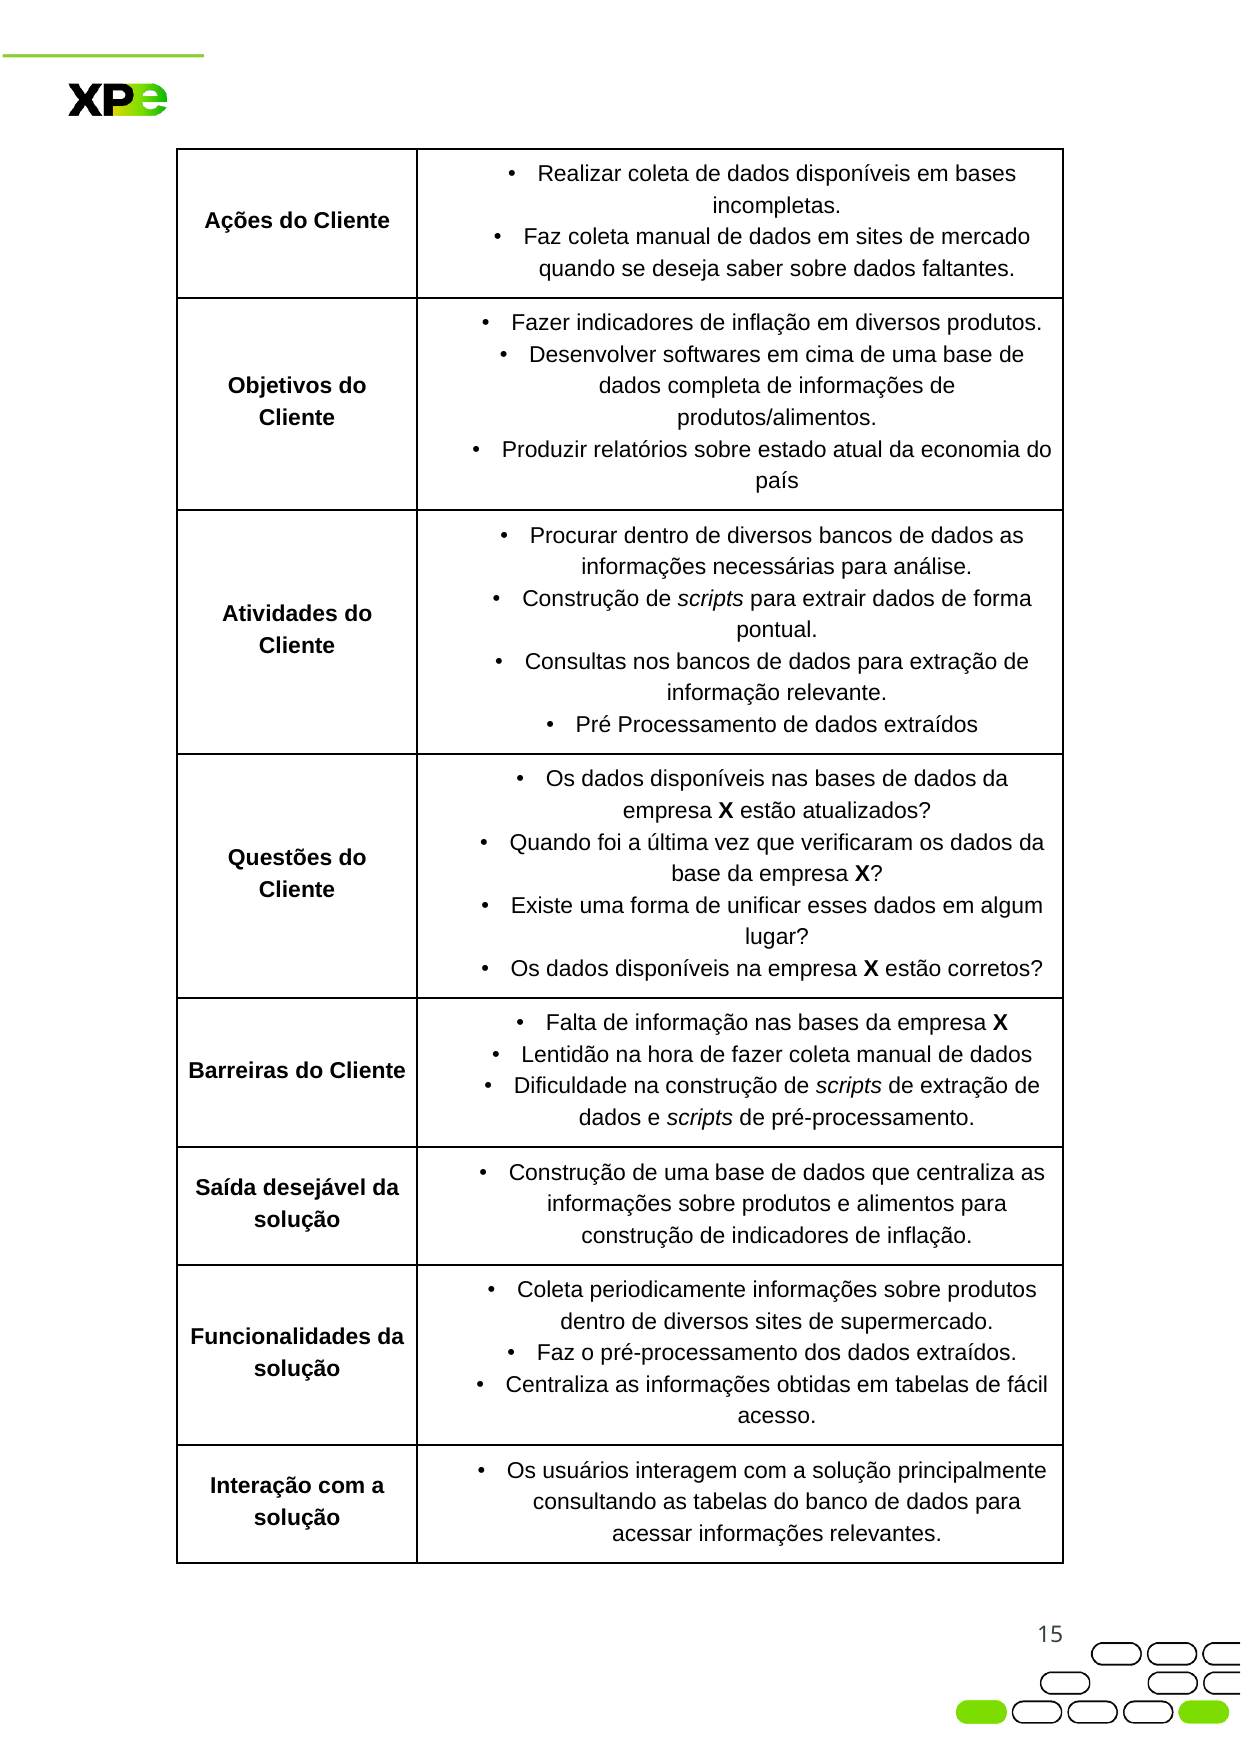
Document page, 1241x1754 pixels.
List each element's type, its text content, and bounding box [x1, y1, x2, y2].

table_cell Os usuários interagem com a solução principalmente consultando as tabelas do banco de dados para acessar informações relevantes. [418, 1446, 1062, 1562]
table_cell Coleta periodicamente informações sobre produtos dentro de diversos sites de supermercado. Faz o pré-processamento dos dados extraídos. Centraliza as informações obtidas em tabelas de fácil acesso. [418, 1266, 1062, 1444]
table_cell Fazer indicadores de inflação em diversos produtos. Desenvolver softwares em cima de uma base de dados completa de informações de produtos/alimentos. Produzir relatórios sobre estado atual da economia do país [418, 299, 1062, 509]
table_cell Funcionalidades da solução [178, 1266, 416, 1444]
table_header Ações do Cliente [178, 150, 416, 297]
table_header Realizar coleta de dados disponíveis em bases incompletas. Faz coleta manual de dados em sites de mercado quando se deseja saber sobre dados faltantes. [418, 150, 1062, 297]
picture [955, 1642, 1241, 1724]
table_cell Os dados disponíveis nas bases de dados da empresa X estão atualizados? Quando foi a última vez que verificaram os dados da base da empresa X? Existe uma forma de unificar esses dados em algum lugar? Os dados disponíveis na empresa X estão corretos? [418, 755, 1062, 997]
picture [2, 51, 205, 148]
table_cell Barreiras do Cliente [178, 999, 416, 1146]
table_cell Construção de uma base de dados que centraliza as informações sobre produtos e alimentos para construção de indicadores de inflação. [418, 1148, 1062, 1263]
table_cell Atividades do Cliente [178, 511, 416, 753]
table_cell Falta de informação nas bases da empresa X Lentidão na hora de fazer coleta manual de dados Dificuldade na construção de scripts de extração de dados e scripts de pré-processamento. [418, 999, 1062, 1146]
table_cell Objetivos do Cliente [178, 299, 416, 509]
table_cell Saída desejável da solução [178, 1148, 416, 1263]
table_cell Procurar dentro de diversos bancos de dados as informações necessárias para análise. Construção de scripts para extrair dados de forma pontual. Consultas nos bancos de dados para extração de informação relevante. Pré Processamento de dados extraídos [418, 511, 1062, 753]
table_cell Interação com a solução [178, 1446, 416, 1562]
table_cell Questões do Cliente [178, 755, 416, 997]
